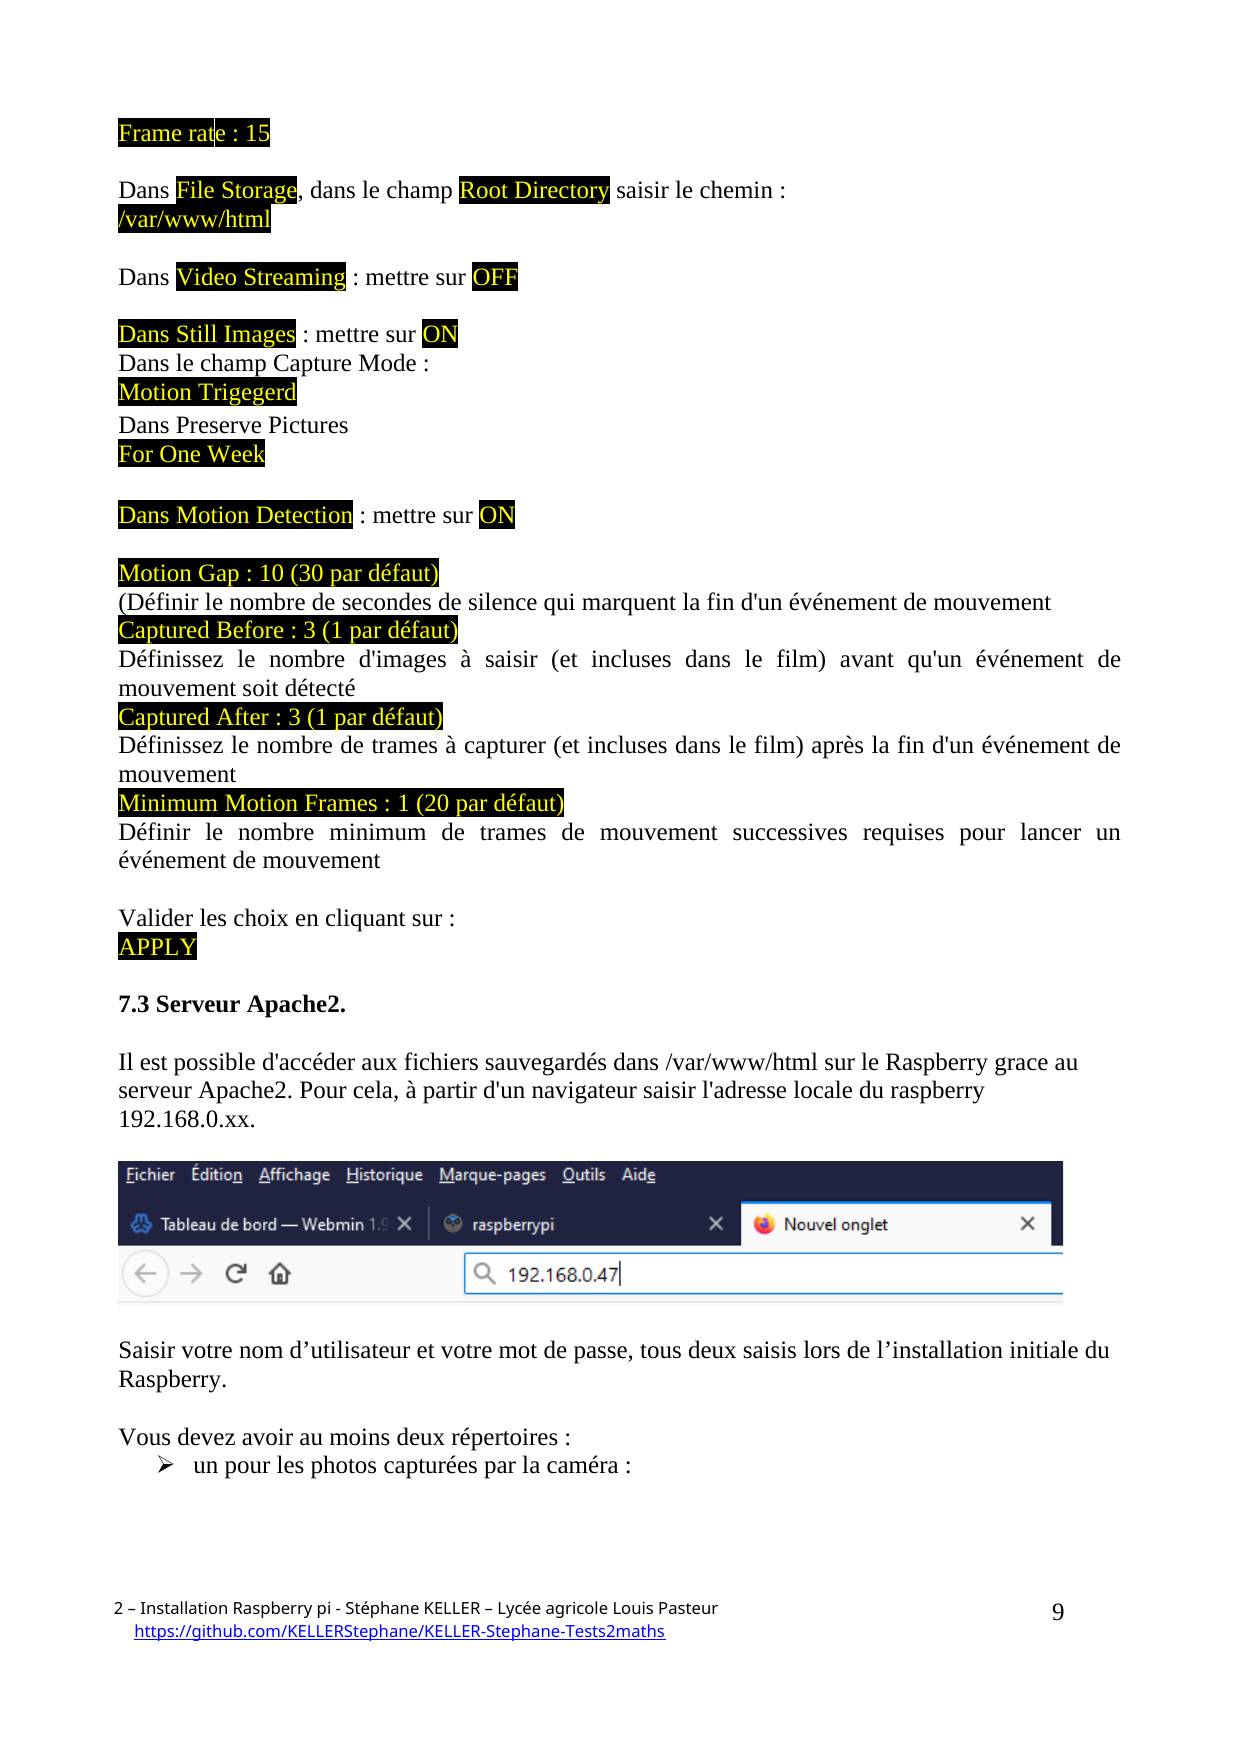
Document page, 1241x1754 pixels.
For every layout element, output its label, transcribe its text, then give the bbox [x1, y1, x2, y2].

text Frame rate : 15 [118, 118, 1122, 147]
text Captured After : 3 (1 par défaut) [118, 702, 1122, 730]
text Dans Motion Detection : mettre sur ON [118, 500, 1122, 529]
text Motion Trigegerd [118, 377, 1122, 406]
text Dans Still Images : mettre sur ON [118, 319, 1122, 348]
text Saisir votre nom d’utilisateur et votre mot de passe, tous deux saisis lors de l’installation initiale du Raspberry. [118, 1336, 1122, 1393]
text Dans Video Streaming : mettre sur OFF [118, 262, 1122, 291]
subtitle 7.3 Serveur Apache2. [118, 989, 1122, 1018]
text (Définir le nombre de secondes de silence qui marquent la fin d'un événement de mouvement [118, 587, 1122, 615]
text For One Week [118, 439, 1122, 467]
text Dans le champ Capture Mode : [118, 348, 1122, 377]
text Minimum Motion Frames : 1 (20 par défaut) [118, 788, 1122, 817]
text Motion Gap : 10 (30 par défaut) [118, 558, 1122, 587]
text Définir le nombre minimum de trames de mouvement successives requises pour lancer un événement de mouvement [118, 817, 1122, 874]
text /var/www/html [118, 204, 1122, 233]
text Dans Preserve Pictures [118, 410, 1122, 439]
picture [118, 1161, 1064, 1307]
text Définissez le nombre de trames à capturer (et incluses dans le film) après la fin d'un événement de mouvement [118, 730, 1122, 788]
text APPLY [118, 932, 1122, 960]
text Vous devez avoir au moins deux répertoires : [118, 1422, 1122, 1451]
text Dans File Storage, dans le champ Root Directory saisir le chemin : [118, 176, 1122, 204]
text Il est possible d'accéder aux fichiers sauvegardés dans /var/www/html sur le Raspberry grace au serveur Apache2. Pour cela, à partir d'un navigateur saisir l'adresse locale du raspberry 192.168.0.xx. [118, 1047, 1122, 1133]
text Définissez le nombre d'images à saisir (et incluses dans le film) avant qu'un événement de mouvement soit détecté [118, 644, 1122, 702]
text Valider les choix en cliquant sur : [118, 903, 1122, 932]
list un pour les photos capturées par la caméra : [156, 1451, 1122, 1479]
text Captured Before : 3 (1 par défaut) [118, 615, 1122, 644]
